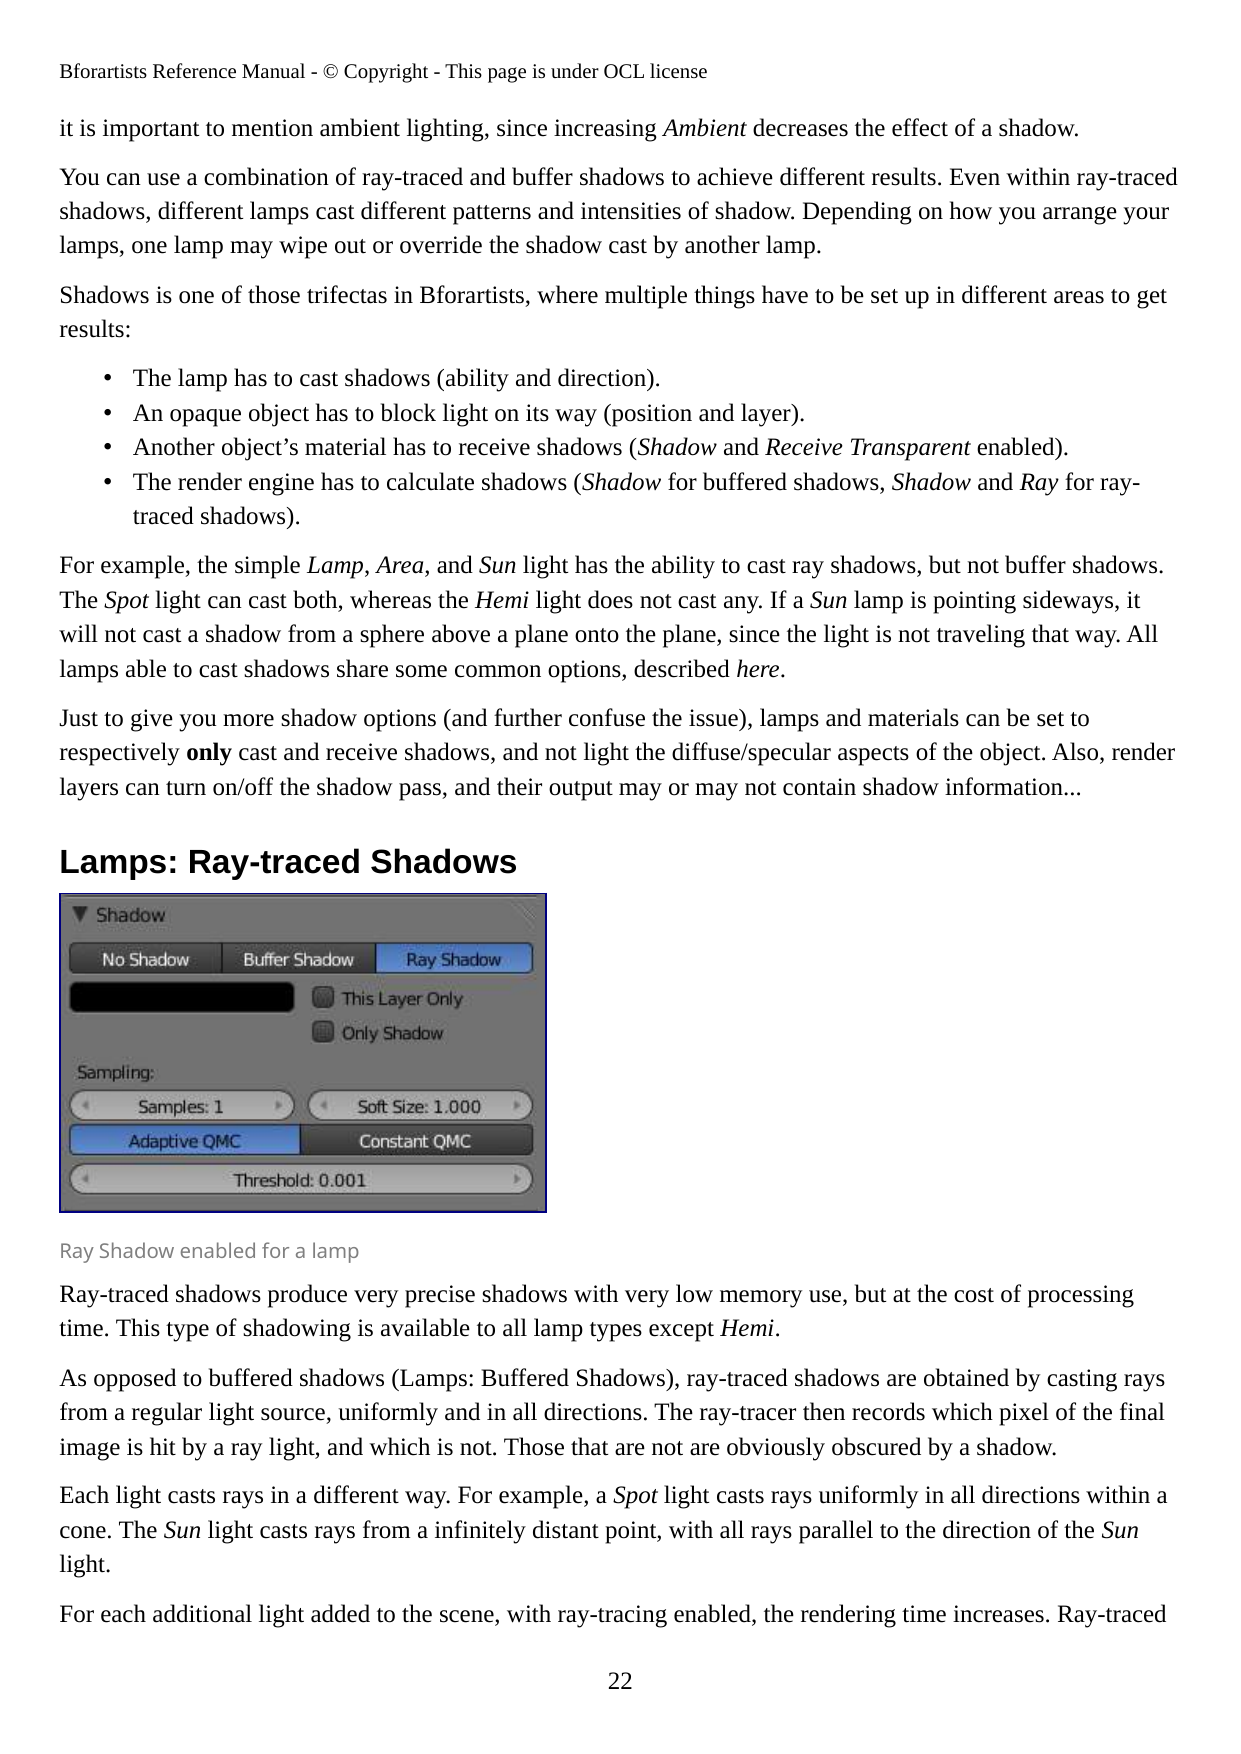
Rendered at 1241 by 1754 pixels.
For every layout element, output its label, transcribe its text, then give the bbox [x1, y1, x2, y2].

text For each additional light added to the scene, with ray-tracing enabled, the rendering time increases. Ray-traced [59, 1599, 1181, 1627]
list The render engine has to calculate shadows (Shadow for buffered shadows, Shadow and Ray for ray-traced shadows). [103, 467, 1181, 530]
text Shadows is one of those trifectas in Bforartists, where multiple things have to be set up in different areas to get results: [59, 280, 1181, 343]
text Ray Shadow enabled for a lamp [59, 1233, 1181, 1264]
text As opposed to buffered shadows (Lamps: Buffered Shadows), ray-traced shadows are obtained by casting rays from a regular light source, uniformly and in all directions. The ray-tracer then records which pixel of the final image is hit by a ray light, and which is not. Those that are not are obviously obscured by a shadow. [59, 1363, 1181, 1460]
subtitle Lamps: Ray-traced Shadows [59, 842, 1181, 880]
list An opaque object has to block light on its way (position and layer). [103, 398, 1181, 426]
picture [61, 894, 545, 1211]
text it is important to mention ambient lighting, since increasing Ambient decreases the effect of a shadow. [59, 113, 1181, 141]
list Another object’s material has to receive shadows (Shadow and Receive Transparent enabled). [103, 432, 1181, 461]
text For example, the simple Lamp, Area, and Sun light has the ability to cast ray shadows, but not buffer shadows. The Spot light can cast both, whereas the Hemi light does not cast any. If a Sun lamp is pointing sideways, it will not cast a shadow from a sphere above a plane onto the plane, since the light is not traveling that way. All lamps able to cast shadows share some common options, described here. [59, 550, 1181, 682]
text You can use a combination of ray-traced and buffer shadows to achieve different results. Even within ray-traced shadows, different lamps cast different patterns and intensities of shadow. Depending on how you arrange your lamps, one lamp may wipe out or override the shadow cast by another lamp. [59, 162, 1181, 259]
text Just to give you more shadow options (and further confuse the issue), lamps and materials can be set to respectively only cast and receive shadows, and not light the diffuse/specular aspects of the object. Also, render layers can turn on/off the shadow pass, and their output may or may not contain shadow information... [59, 703, 1181, 800]
text Each light casts rays in a different way. For example, a Spot light casts rays uniformly in all directions within a cone. The Sun light casts rays from a infinitely distant point, with all rays parallel to the direction of the Sun light. [59, 1481, 1181, 1578]
text Ray-traced shadows produce very precise shadows with very low memory use, but at the cost of processing time. This type of shadowing is available to all lamp types except Hemi. [59, 1279, 1181, 1342]
list The lamp has to cast shadows (ability and direction). [103, 363, 1181, 392]
